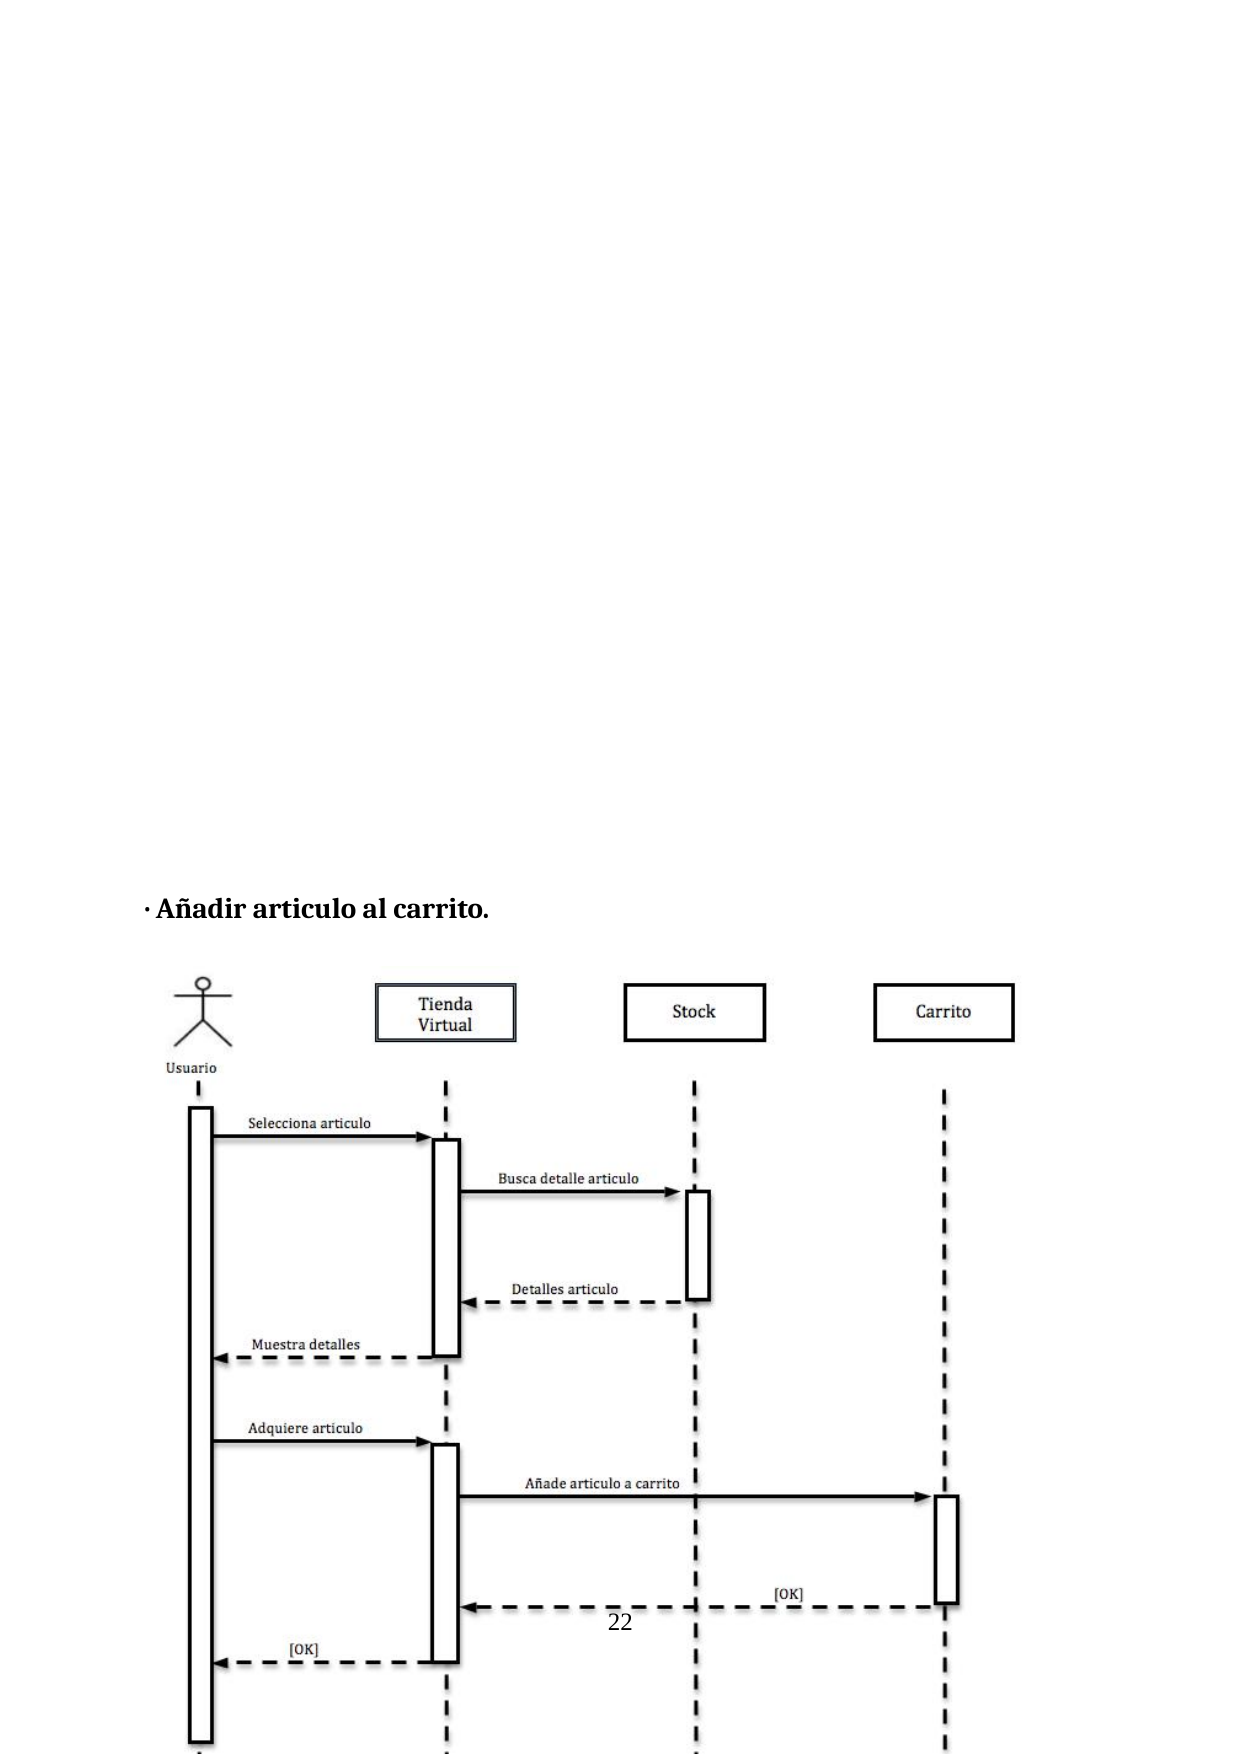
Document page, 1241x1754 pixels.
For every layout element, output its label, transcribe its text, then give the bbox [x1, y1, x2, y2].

picture [145, 966, 1030, 1754]
text · Añadir articulo al carrito. [145, 892, 1122, 925]
